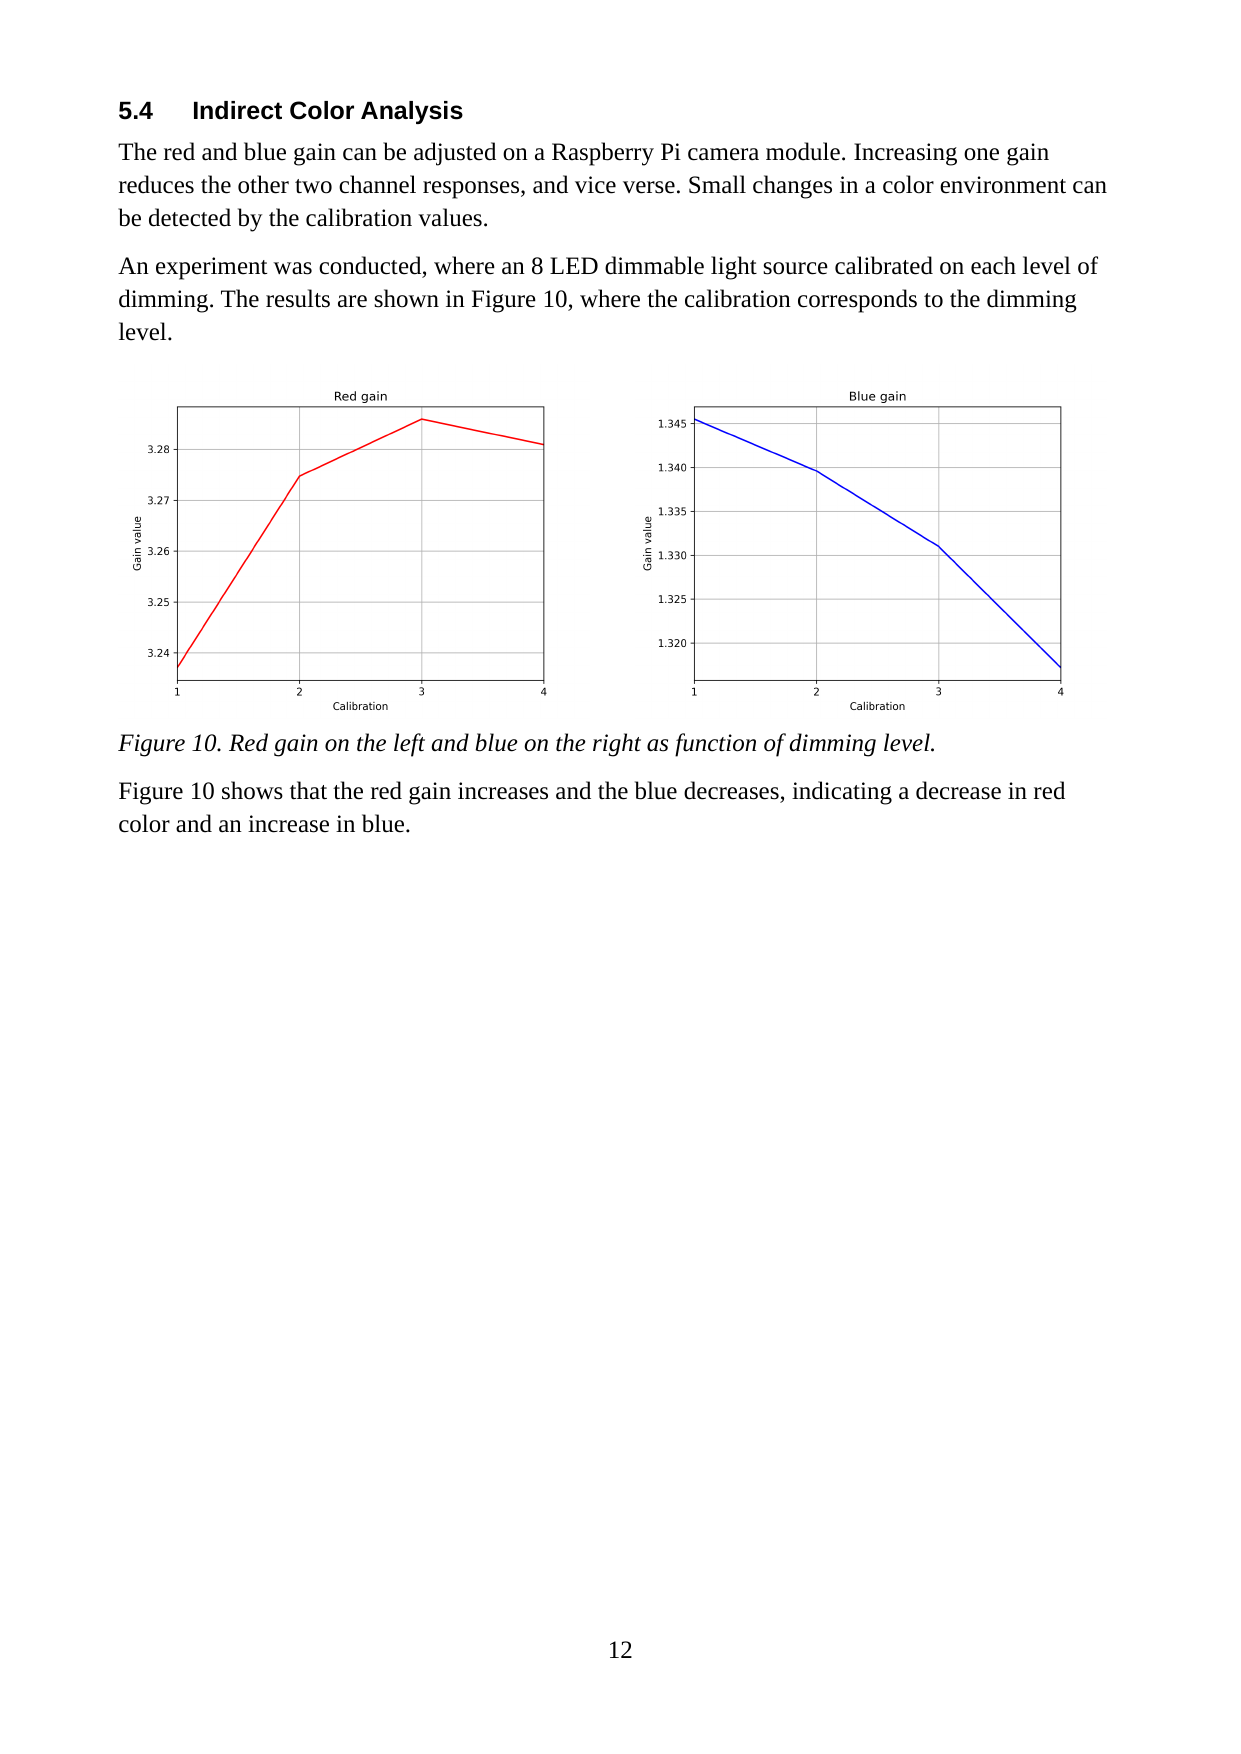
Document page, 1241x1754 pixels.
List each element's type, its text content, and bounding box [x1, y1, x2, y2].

text Figure 10 shows that the red gain increases and the blue decreases, indicating a decrease in red color and an increase in blue. [118, 776, 1122, 838]
text Figure 10. Red gain on the left and blue on the right as function of dimming level. [118, 364, 1122, 757]
picture [118, 364, 591, 719]
picture [635, 364, 1108, 719]
subtitle Indirect Color Analysis [118, 96, 1122, 124]
text An experiment was conducted, where an 8 LED dimmable light source calibrated on each level of dimming. The results are shown in Figure 10, where the calibration corresponds to the dimming level. [118, 251, 1122, 346]
text The red and blue gain can be adjusted on a Raspberry Pi camera module. Increasing one gain reduces the other two channel responses, and vice verse. Small changes in a color environment can be detected by the calibration values. [118, 137, 1122, 232]
